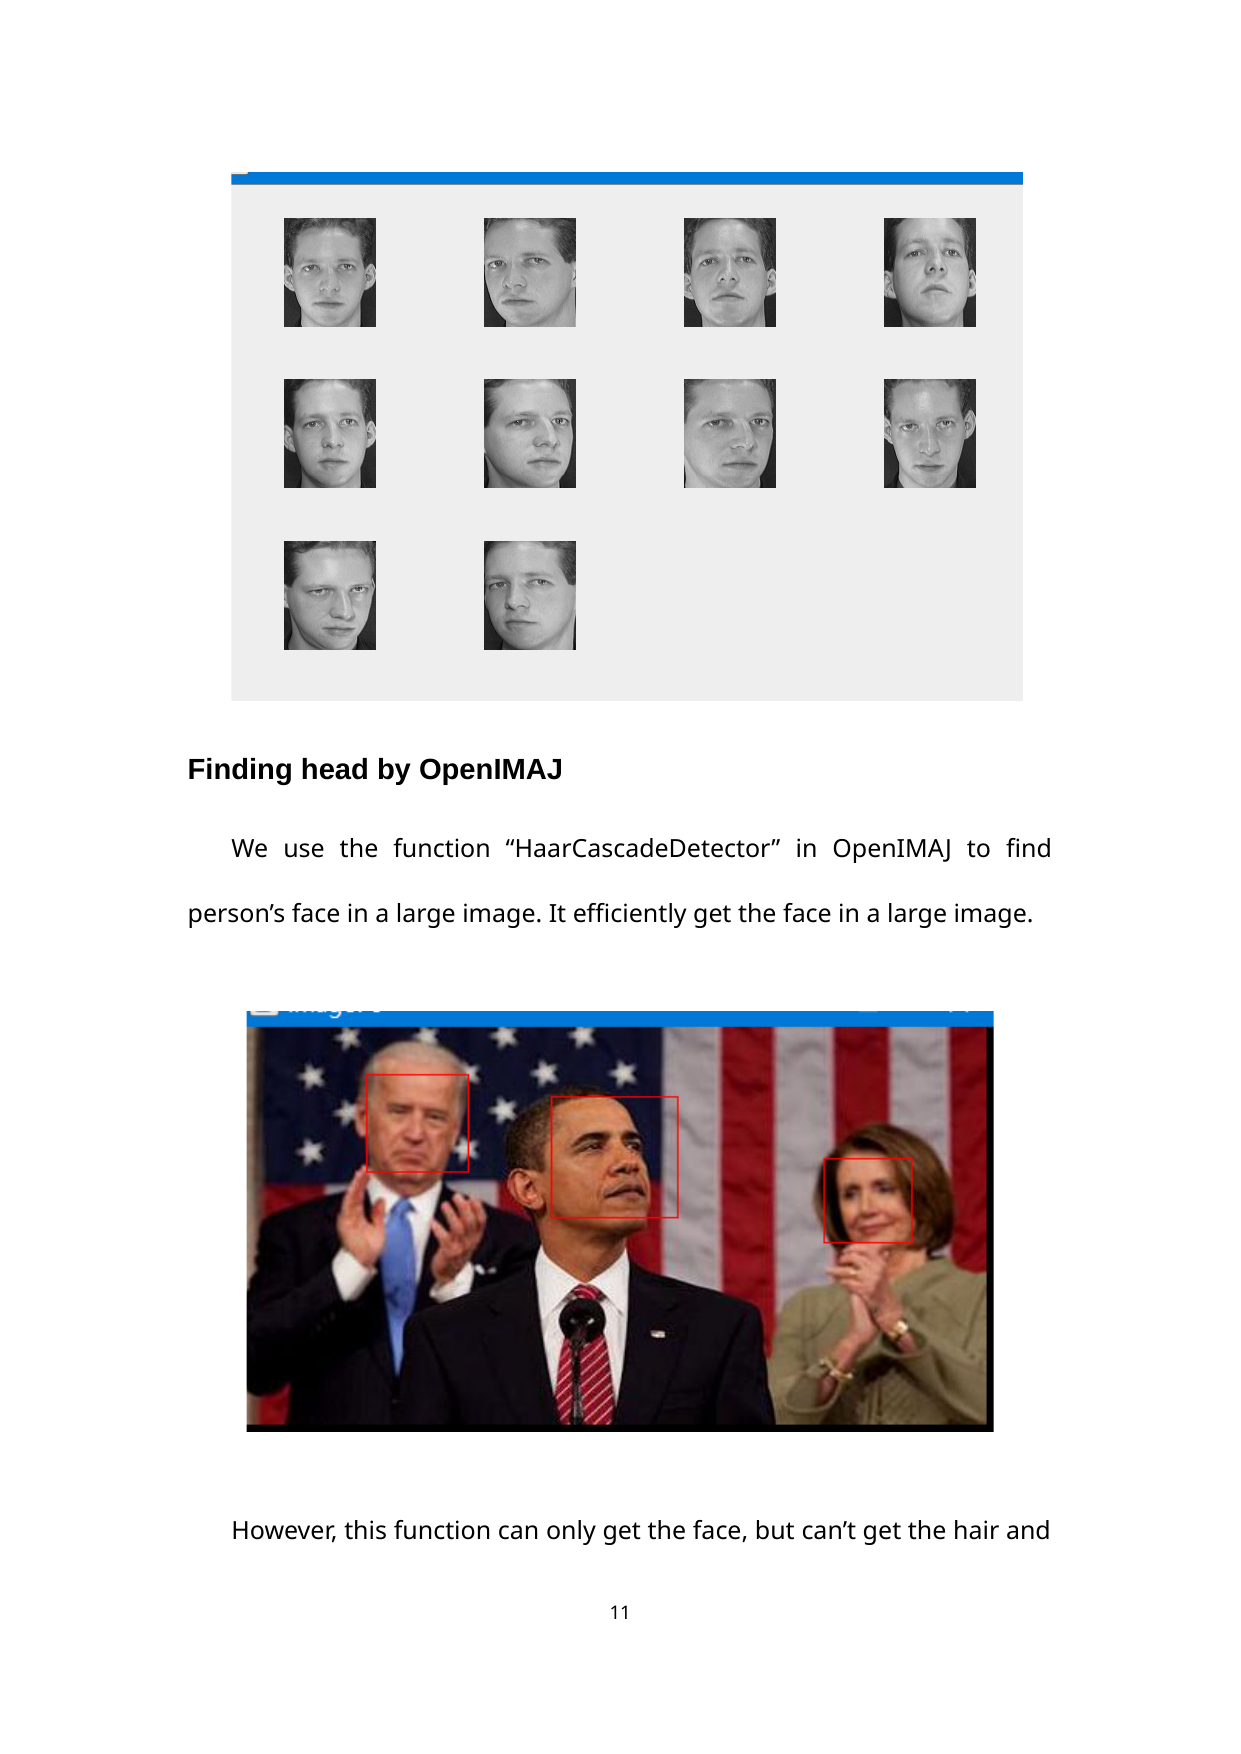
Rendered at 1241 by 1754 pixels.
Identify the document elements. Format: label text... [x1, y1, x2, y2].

picture [231, 172, 1023, 701]
subtitle Finding head by OpenIMAJ [187, 737, 1053, 802]
text However, this function can only get the face, but can’t get the hair and [187, 1497, 1053, 1562]
picture [246, 1011, 994, 1432]
text We use the function “HaarCascadeDetector” in OpenIMAJ to find person’s face in a large image. It efficiently get the face in a large image. [187, 815, 1053, 945]
